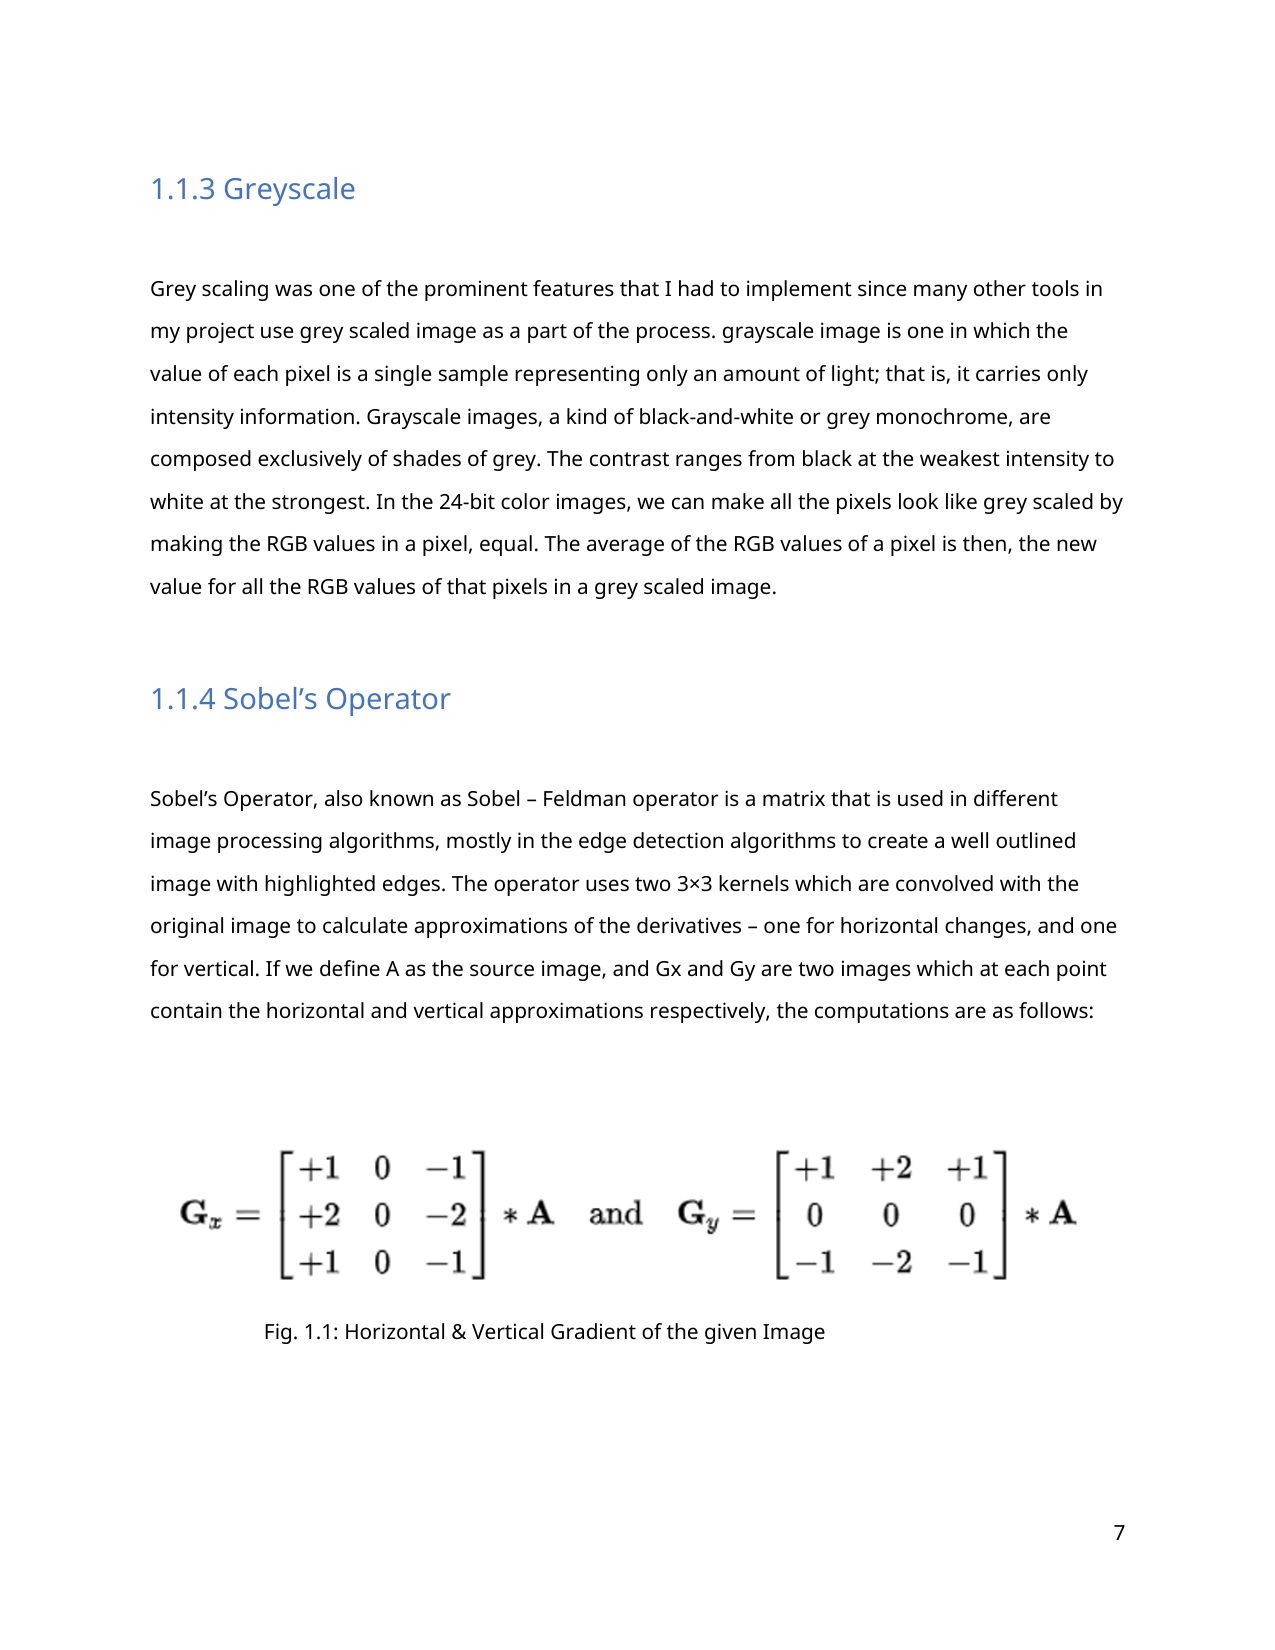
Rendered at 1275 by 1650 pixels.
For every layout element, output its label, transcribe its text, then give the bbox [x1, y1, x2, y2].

text 1.1.4 Sobel’s Operator [150, 678, 1125, 718]
text 1.1.3 Greyscale [150, 168, 1125, 208]
text Grey scaling was one of the prominent features that I had to implement since many other tools in my project use grey scaled image as a part of the process. grayscale image is one in which the value of each pixel is a single sample representing only an amount of light; that is, it carries only intensity information. Grayscale images, a kind of black-and-white or grey monochrome, are composed exclusively of shades of grey. The contrast ranges from black at the weakest intensity to white at the strongest. In the 24-bit color images, we can make all the pixels look like grey scaled by making the RGB values in a pixel, equal. The average of the RGB values of a pixel is then, the new value for all the RGB values of that pixels in a grey scaled image. [150, 274, 1125, 601]
text Sobel’s Operator, also known as Sobel – Feldman operator is a matrix that is used in different image processing algorithms, mostly in the edge detection algorithms to create a well outlined image with highlighted edges. The operator uses two 3×3 kernels which are convolved with the original image to calculate approximations of the derivatives – one for horizontal changes, and one for vertical. If we define A as the source image, and Gx and Gy are two images which at each point contain the horizontal and vertical approximations respectively, the computations are as follows: [150, 784, 1125, 1025]
text Fig. 1.1: Horizontal & Vertical Gradient of the given Image [150, 1317, 1125, 1345]
